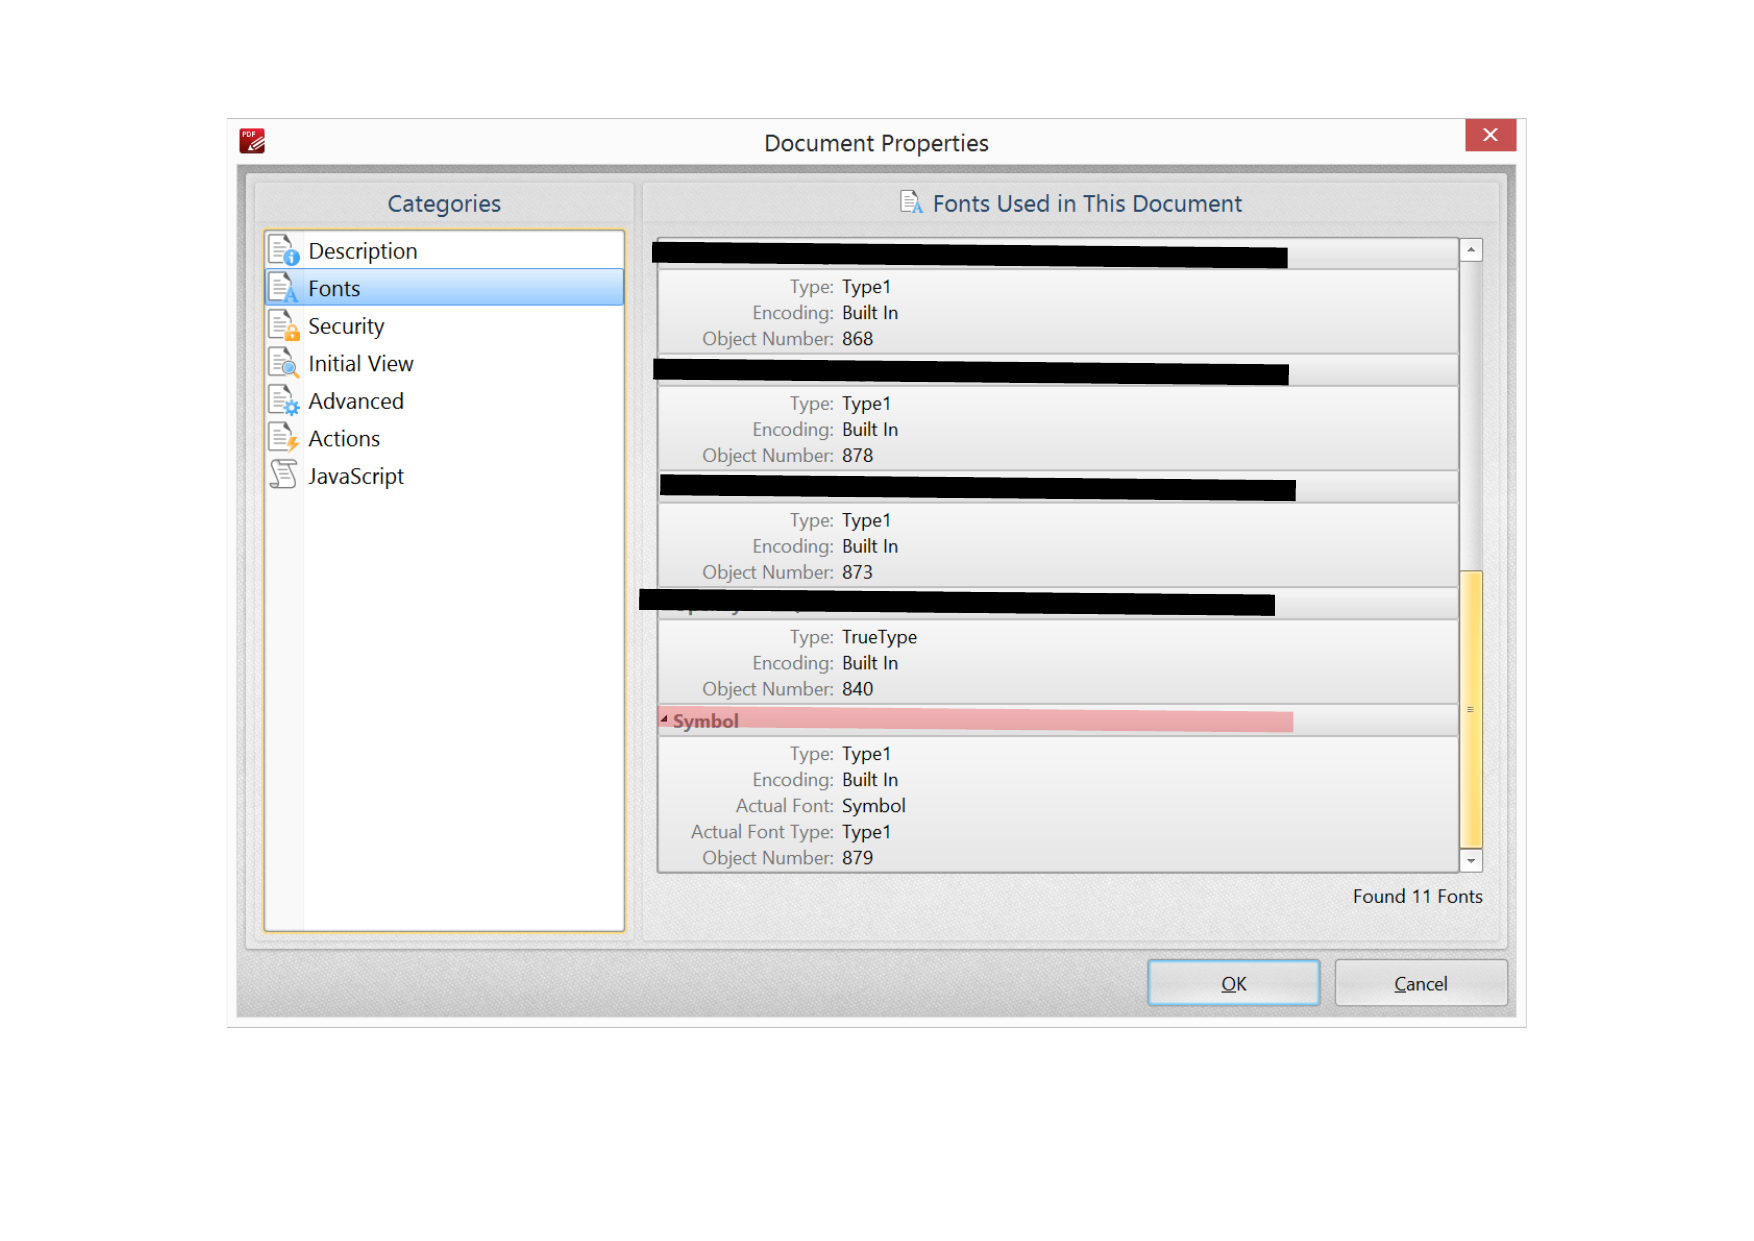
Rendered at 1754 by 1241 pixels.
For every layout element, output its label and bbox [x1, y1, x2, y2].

picture [226, 118, 1527, 1028]
